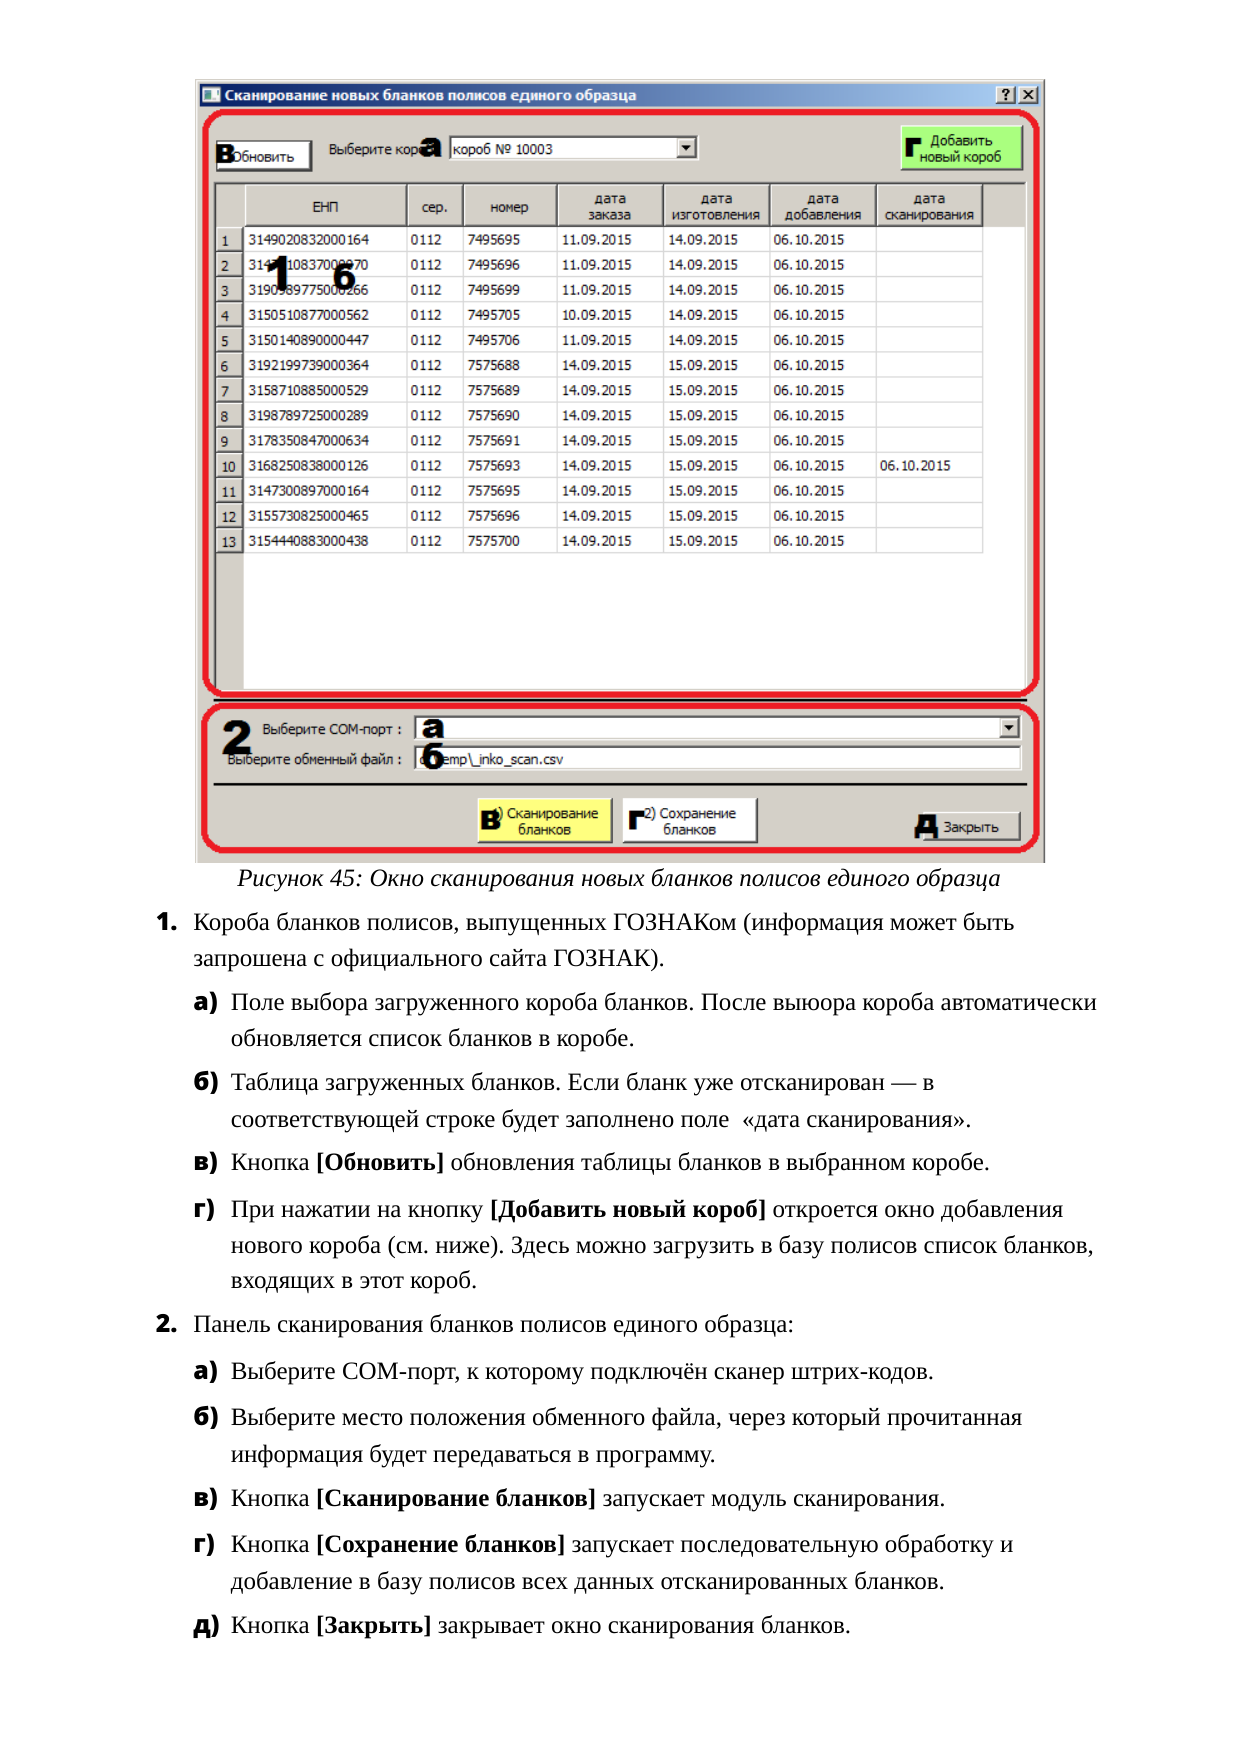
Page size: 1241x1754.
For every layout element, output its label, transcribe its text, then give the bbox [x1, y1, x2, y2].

text Рисунок 45: Окно сканирования новых бланков полисов единого образца [186, 79, 1054, 892]
list Кнопка [Закрыть] закрывает окно сканирования бланков. [193, 1606, 1122, 1640]
list Кнопка [Сохранение бланков] запускает последовательную обработку и добавление в базу полисов всех данных отсканированных бланков. [193, 1526, 1122, 1594]
list Выберите место положения обменного файла, через который прочитанная информация будет передаваться в программу. [193, 1399, 1122, 1468]
list Панель сканирования бланков полисов единого образца: [156, 1306, 1122, 1339]
list При нажатии на кнопку [Добавить новый короб] откроется окно добавления нового короба (см. ниже). Здесь можно загрузить в базу полисов список бланков, входящих в этот короб. [193, 1191, 1122, 1294]
list Кнопка [Сканирование бланков] запускает модуль сканирования. [193, 1479, 1122, 1513]
list Кнопка [Обновить] обновления таблицы бланков в выбранном коробе. [193, 1144, 1122, 1178]
list Короба бланков полисов, выпущенных ГОЗНАКом (информация может быть запрошена с официального сайта ГОЗНАК). [156, 903, 1122, 972]
list Выберите COM-порт, к которому подключён сканер штрих-кодов. [193, 1352, 1122, 1386]
list Таблица загруженных бланков. Если бланк уже отсканирован — в соответствующей строке будет заполнено поле «дата сканирования». [193, 1064, 1122, 1132]
list Поле выбора загруженного короба бланков. После выюора короба автоматически обновляется список бланков в коробе. [193, 984, 1122, 1052]
